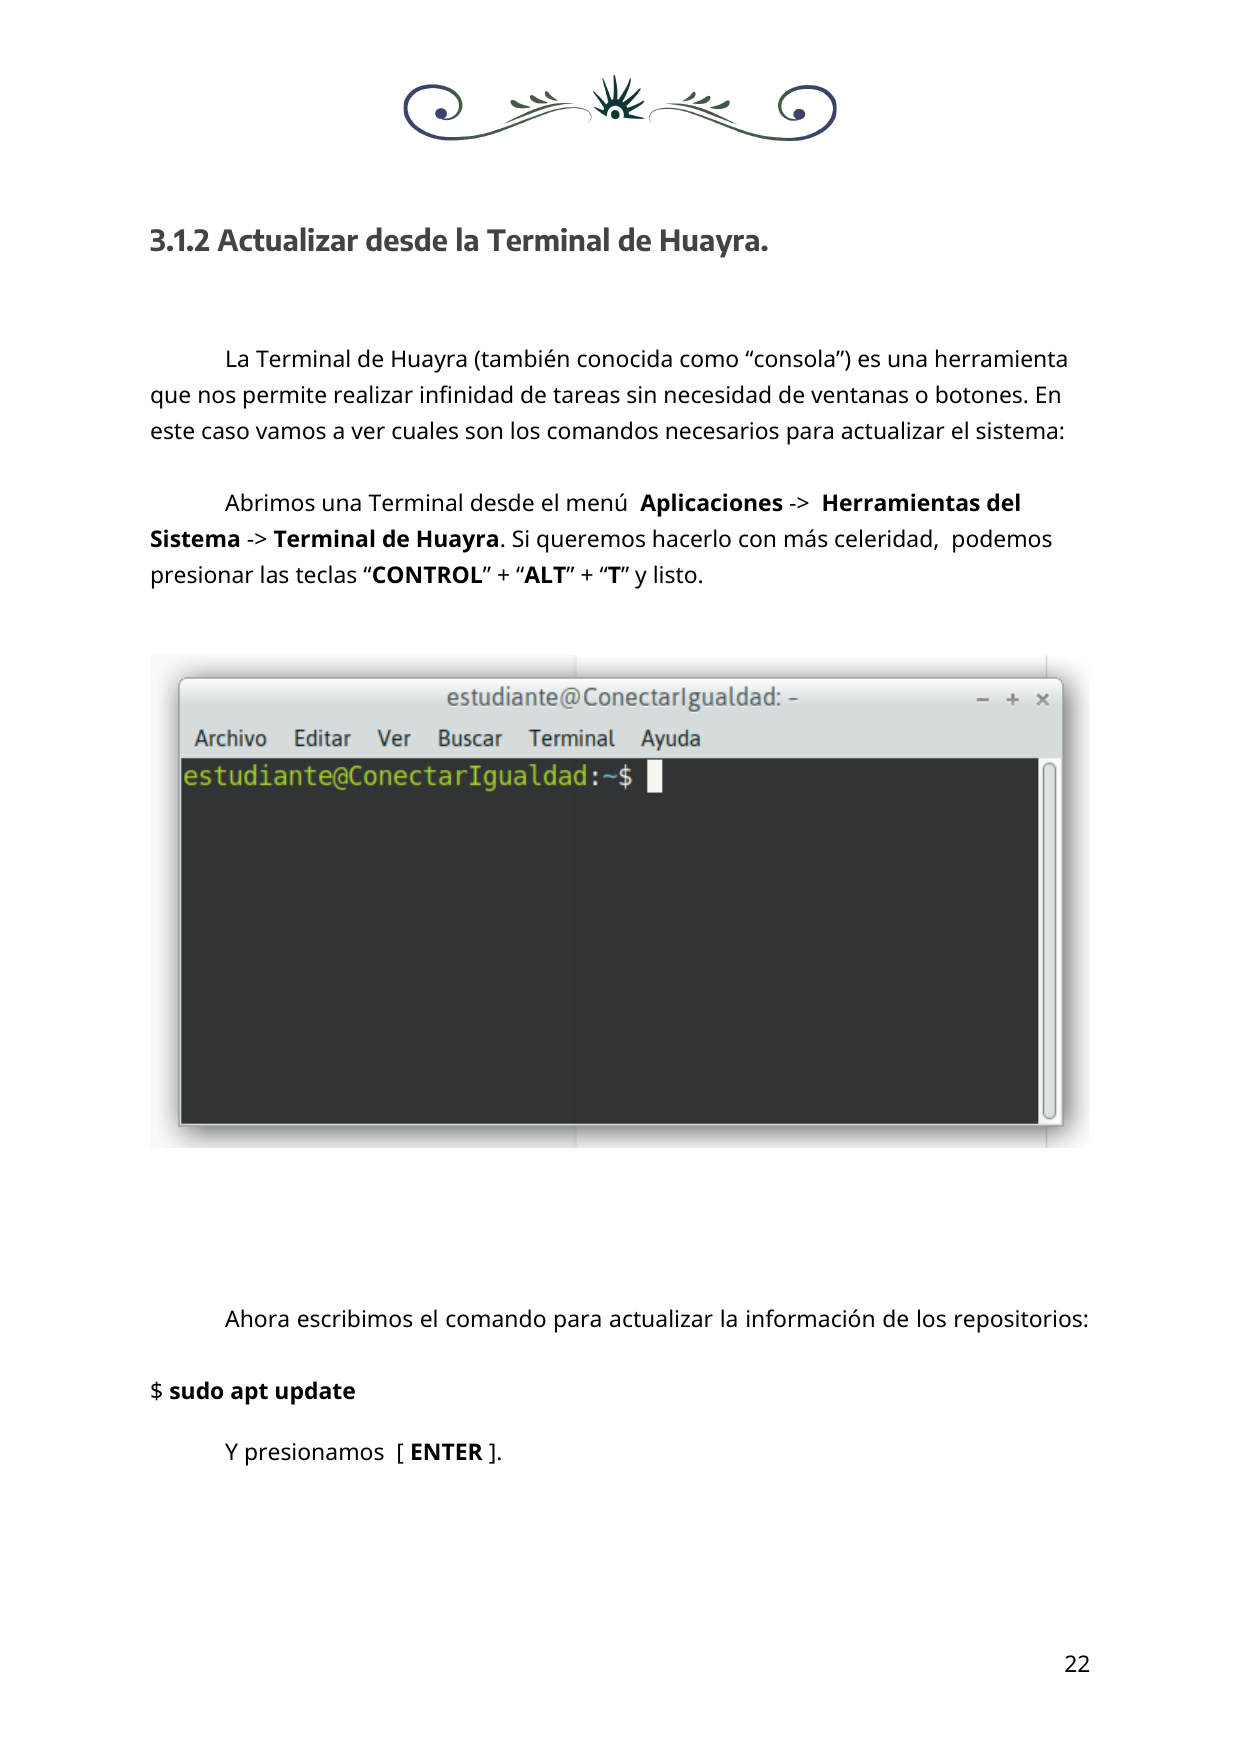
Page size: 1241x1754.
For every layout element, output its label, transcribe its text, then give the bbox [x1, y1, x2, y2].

text Y presionamos [ ENTER ]. [150, 1436, 1090, 1467]
picture [403, 75, 837, 141]
subtitle 3.1.2 Actualizar desde la Terminal de Huayra. [150, 221, 1090, 258]
text La Terminal de Huayra (también conocida como “consola”) es una herramienta que nos permite realizar infinidad de tareas sin necesidad de ventanas o botones. En este caso vamos a ver cuales son los comandos necesarios para actualizar el sistema: Abrimos una Terminal desde el menú Aplicaciones -> Herramientas del Sistema -> Terminal de Huayra. Si queremos hacerlo con más celeridad, podemos presionar las teclas “CONTROL” + “ALT” + “T” y listo. [150, 343, 1090, 626]
text Ahora escribimos el comando para actualizar la información de los repositorios: $ sudo apt update [150, 1303, 1090, 1406]
picture [150, 655, 1091, 1148]
